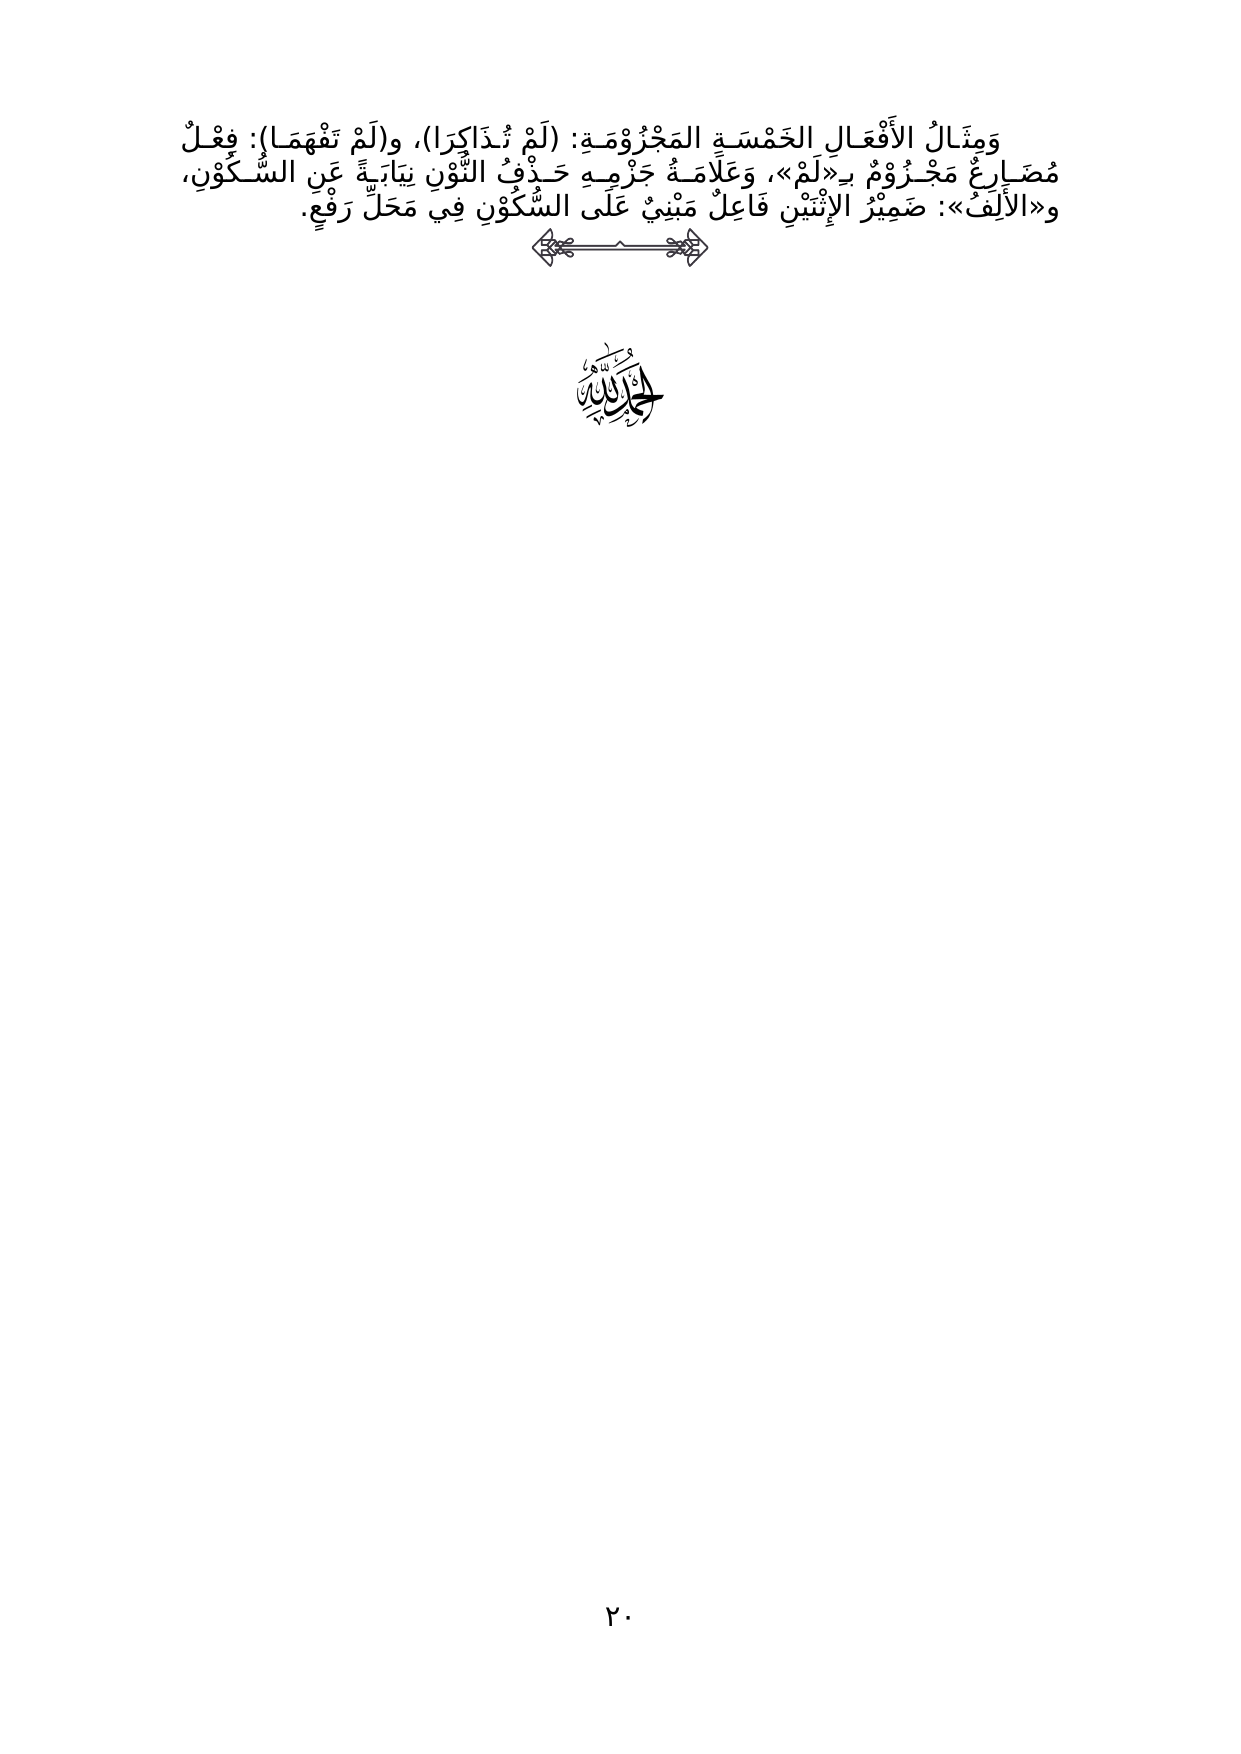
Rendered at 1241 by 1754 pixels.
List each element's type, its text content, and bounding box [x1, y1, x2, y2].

text وَمِثَالُ الأَفْعَالِ الخَمْسَةِ المَجْزُوْمَةِ: (لَمْ تُذَاكِرَا)، و(لَمْ تَفْهَمَا): فِعْلٌ مُضَارِعٌ مَجْزُوْمٌ بـِ«لَمْ»، وَعَلَامَةُ جَزْمِهِ حَذْفُ النُّوْنِ نِيَابَةً عَنِ السُّكُوْنِ، و«الأَلِفُ»: ضَمِيْرُ الإِثْنَيْنِ فَاعِلٌ مَبْنِيٌ عَلَى السُّكُوْنِ فِي مَحَلِّ رَفْعٍ. [180, 121, 1060, 223]
picture [531, 228, 709, 267]
picture [565, 329, 676, 440]
